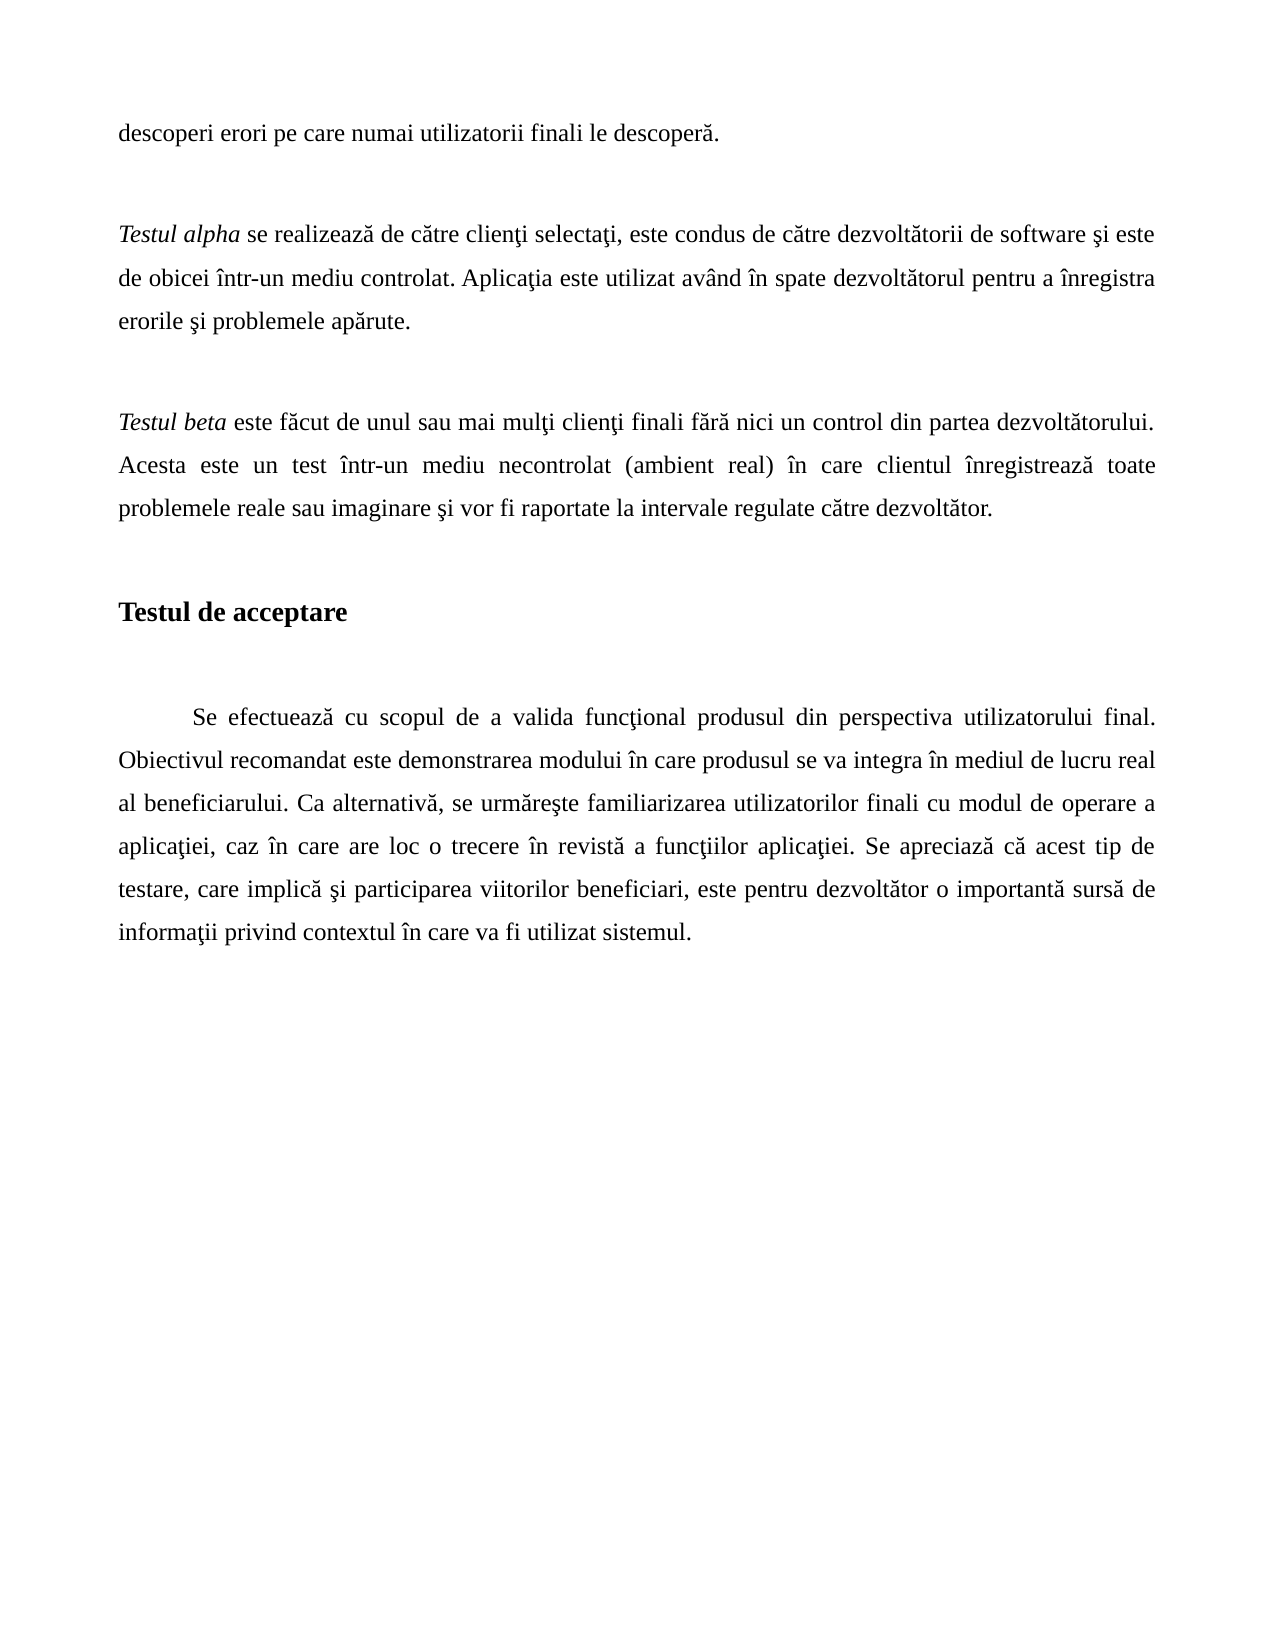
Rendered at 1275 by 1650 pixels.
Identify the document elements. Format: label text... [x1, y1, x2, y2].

subtitle Testul de acceptare [118, 595, 1157, 627]
text Testul alpha se realizează de către clienţi selectaţi, este condus de către dezvoltătorii de software şi este de obicei într-un mediu controlat. Aplicaţia este utilizat având în spate dezvoltătorul pentru a înregistra erorile şi problemele apărute. [118, 219, 1157, 334]
text Testul beta este făcut de unul sau mai mulţi clienţi finali fără nici un control din partea dezvoltătorului. Acesta este un test într-un mediu necontrolat (ambient real) în care clientul înregistrează toate problemele reale sau imaginare şi vor fi raportate la intervale regulate către dezvoltător. [118, 407, 1157, 522]
text descoperi erori pe care numai utilizatorii finali le descoperă. [118, 118, 1157, 147]
text Se efectuează cu scopul de a valida funcţional produsul din perspectiva utilizatorului final. Obiectivul recomandat este demonstrarea modului în care produsul se va integra în mediul de lucru real al beneficiarului. Ca alternativă, se urmăreşte familiarizarea utilizatorilor finali cu modul de operare a aplicaţiei, caz în care are loc o trecere în revistă a funcţiilor aplicaţiei. Se apreciază că acest tip de testare, care implică şi participarea viitorilor beneficiari, este pentru dezvoltător o importantă sursă de informaţii privind contextul în care va fi utilizat sistemul. [118, 702, 1157, 946]
